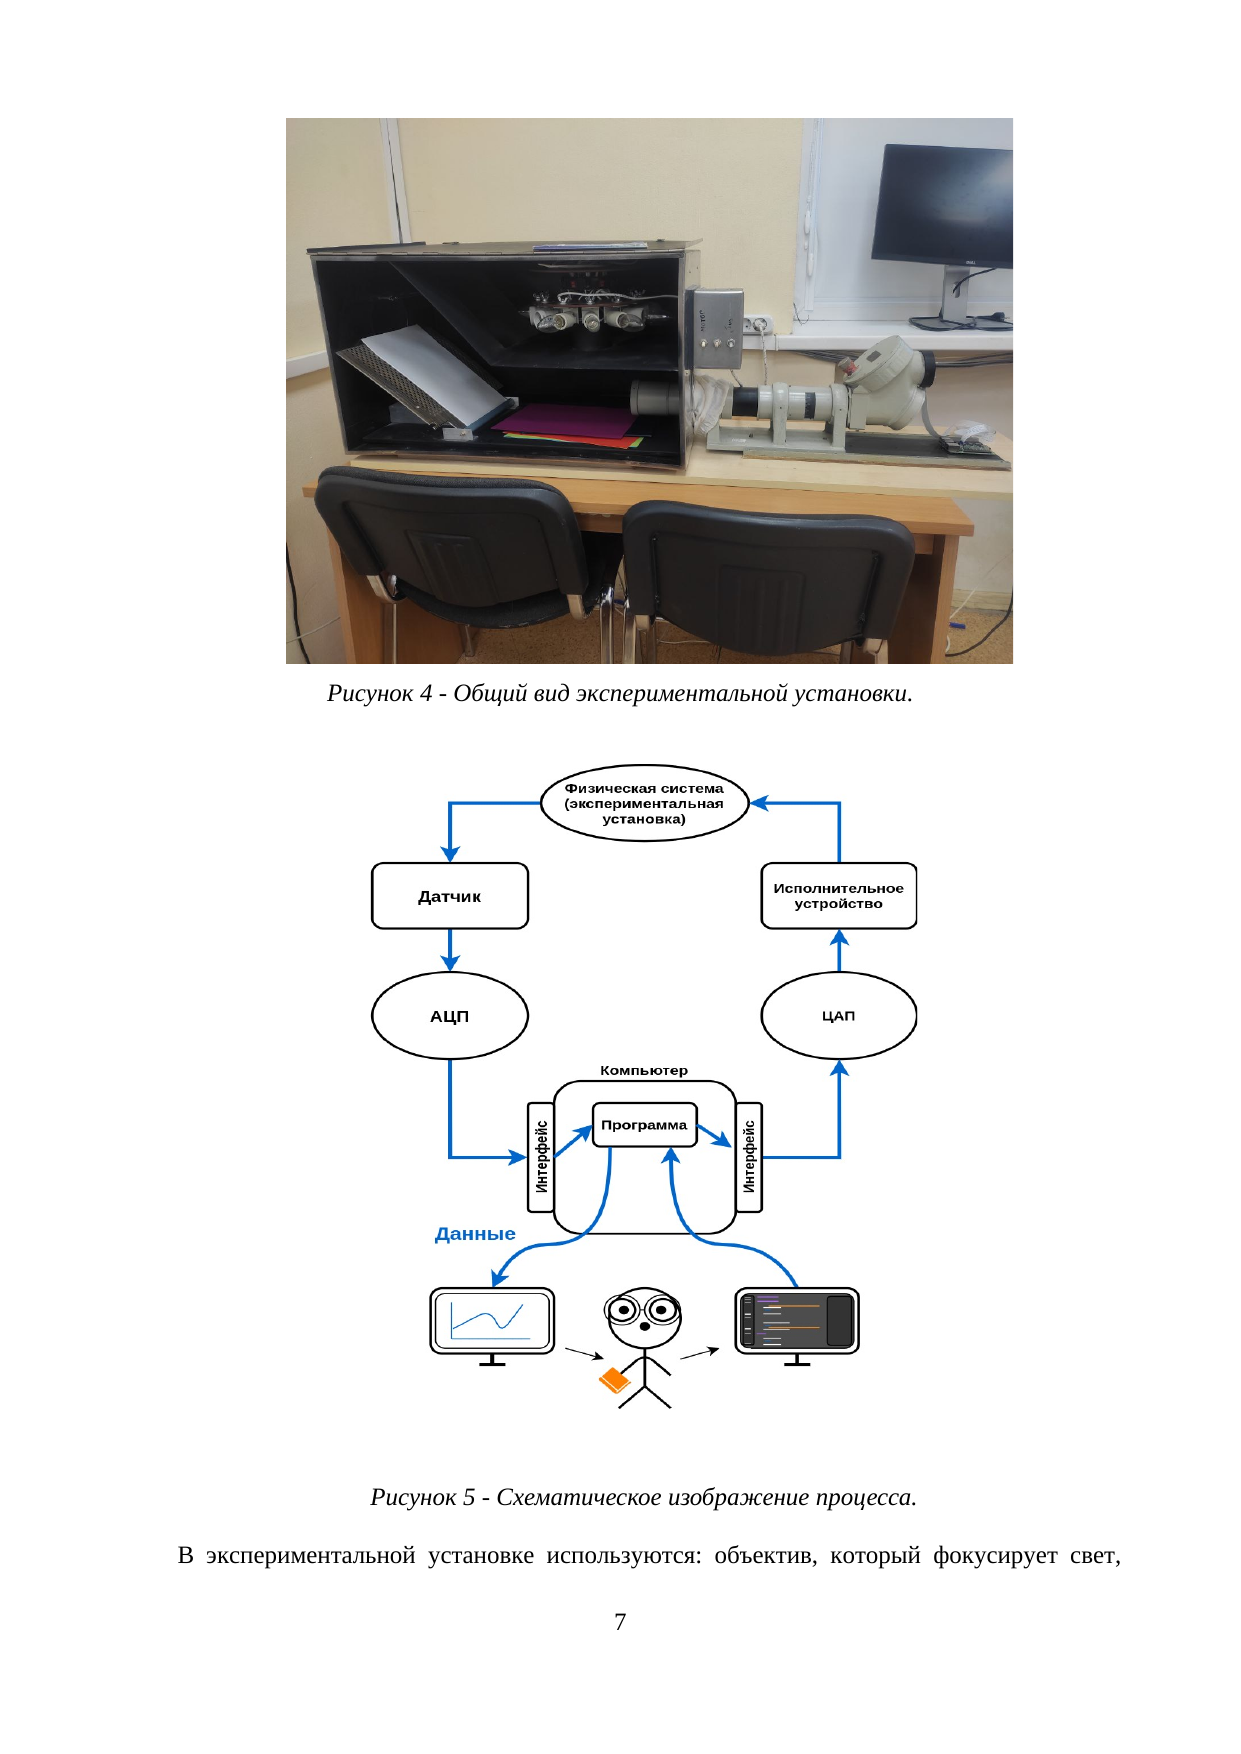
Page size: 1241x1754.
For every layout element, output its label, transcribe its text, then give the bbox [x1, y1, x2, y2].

picture [370, 764, 918, 1410]
text Рисунок 5 - Схематическое изображение процесса. [118, 1482, 1110, 1511]
text В экспериментальной установке используются: объектив, который фокусирует свет, [118, 1540, 1122, 1569]
picture [286, 118, 1014, 664]
text Рисунок 4 - Общий вид экспериментальной установки. [118, 678, 1122, 707]
